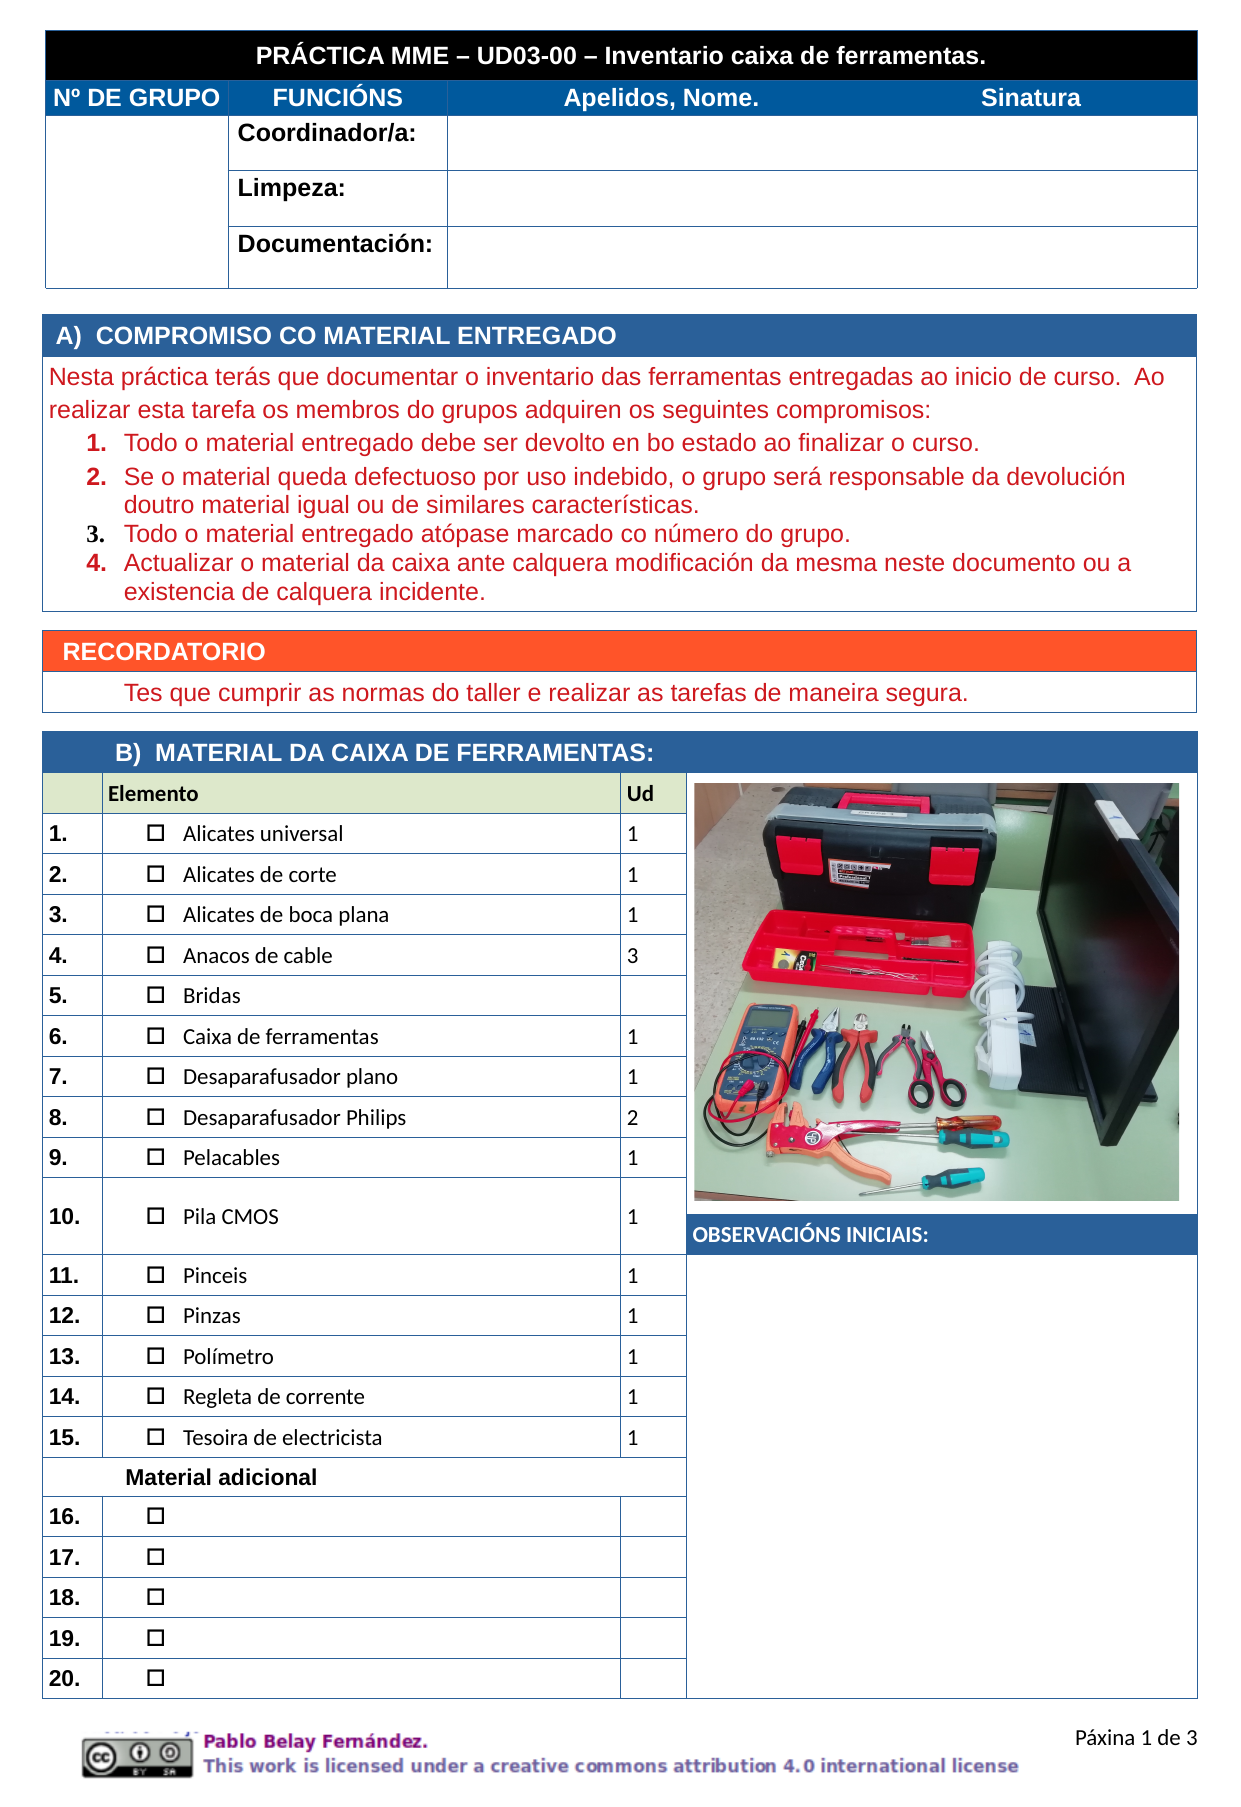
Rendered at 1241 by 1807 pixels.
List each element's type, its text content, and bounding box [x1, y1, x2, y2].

table_cell Alicates universal [103, 814, 620, 853]
table_cell OBSERVACIÓNS INICIAIS: [687, 1215, 1197, 1254]
table_cell Desaparafusador plano [103, 1057, 620, 1096]
table_cell 1 [621, 1336, 686, 1376]
table_cell [621, 1578, 686, 1617]
table_cell 1 [621, 1417, 686, 1457]
table_cell Anacos de cable [103, 935, 620, 975]
table_header B) MATERIAL DA CAIXA DE FERRAMENTAS: [103, 732, 1197, 772]
table_cell Pila CMOS [103, 1178, 620, 1254]
table_cell [103, 1659, 620, 1698]
picture [65, 1722, 1035, 1787]
table_cell [43, 895, 102, 934]
table_cell 1 [621, 1255, 686, 1295]
table_cell Nº DE GRUPO [46, 81, 228, 115]
table_cell [43, 1659, 102, 1698]
table_cell [43, 976, 102, 1015]
table_cell Ud [621, 773, 686, 813]
table_cell Nesta práctica terás que documentar o inventario das ferramentas entregadas ao inicio de curso. Ao realizar esta tarefa os membros do grupos adquiren os seguintes compromisos: Todo o material entregado debe ser devolto en bo estado ao finalizar o curso. Se o material queda defectuoso por uso indebido, o grupo será responsable da devolución doutro material igual ou de similares características. Todo o material entregado atópase marcado co número do grupo. Actualizar o material da caixa ante calquera modificación da mesma neste documento ou a existencia de calquera incidente. [43, 357, 1196, 611]
table_cell [621, 976, 686, 1015]
table_cell 3 [621, 935, 686, 975]
table_header A) COMPROMISO CO MATERIAL ENTREGADO [43, 315, 1196, 356]
table_cell Pinzas [103, 1296, 620, 1335]
table_cell 1 [621, 1377, 686, 1416]
table_cell 1 [621, 895, 686, 934]
table_cell [43, 1497, 102, 1536]
table_cell Pelacables [103, 1138, 620, 1177]
table_cell [103, 1537, 620, 1577]
table_cell Regleta de corrente [103, 1377, 620, 1416]
table_cell [43, 1296, 102, 1335]
table_cell [448, 116, 1197, 170]
table_cell Apelidos, Nome. Sinatura [448, 81, 1197, 115]
table_cell 1 [621, 1138, 686, 1177]
table_cell 1 [621, 1057, 686, 1096]
table_cell Pinceis [103, 1255, 620, 1295]
table_cell 1 [621, 814, 686, 853]
table_cell Tesoira de electricista [103, 1417, 620, 1457]
table_cell [43, 1057, 102, 1096]
table_cell Desaparafusador Philips [103, 1097, 620, 1137]
table_cell [43, 935, 102, 975]
table_cell [46, 116, 228, 288]
table_cell [43, 1618, 102, 1658]
table_cell [621, 1659, 686, 1698]
table_header RECORDATORIO [43, 631, 1196, 671]
table_cell [43, 1377, 102, 1416]
table_cell [43, 773, 102, 813]
table_cell [43, 1255, 102, 1295]
table_cell [43, 1336, 102, 1376]
table_cell [103, 1618, 620, 1658]
table_cell Alicates de corte [103, 854, 620, 894]
table_cell [621, 1497, 686, 1536]
table_cell FUNCIÓNS [229, 81, 447, 115]
table_cell Coordinador/a: [229, 116, 447, 170]
table_cell [43, 1097, 102, 1137]
table_cell 1 [621, 1016, 686, 1056]
table_cell Caixa de ferramentas [103, 1016, 620, 1056]
table_cell Documentación: [229, 227, 447, 288]
table_cell [448, 227, 1197, 288]
table_cell 1 [621, 1296, 686, 1335]
table_cell [621, 1537, 686, 1577]
table_cell [43, 1016, 102, 1056]
table_cell Polímetro [103, 1336, 620, 1376]
table_cell Elemento [103, 773, 620, 813]
table_cell Limpeza: [229, 171, 447, 226]
table_cell Tes que cumprir as normas do taller e realizar as tarefas de maneira segura. [43, 672, 1196, 712]
table_cell [43, 1178, 102, 1254]
table_cell [43, 814, 102, 853]
table_cell [43, 1537, 102, 1577]
table_cell 1 [621, 854, 686, 894]
table_cell [103, 1578, 620, 1617]
table_cell [43, 1138, 102, 1177]
table_header [43, 732, 102, 772]
table_cell [621, 1618, 686, 1658]
table_cell Material adicional [43, 1458, 686, 1496]
table_cell [103, 1497, 620, 1536]
table_cell [43, 1417, 102, 1457]
table_cell [687, 773, 1197, 1214]
table_cell 2 [621, 1097, 686, 1137]
table_cell [43, 1578, 102, 1617]
table_cell [687, 1255, 1197, 1698]
table_cell Alicates de boca plana [103, 895, 620, 934]
table_cell [43, 854, 102, 894]
table_cell 1 [621, 1178, 686, 1254]
table_header PRÁCTICA MME – UD03-00 – Inventario caixa de ferramentas. [46, 31, 1197, 80]
table_cell [448, 171, 1197, 226]
table_cell Bridas [103, 976, 620, 1015]
